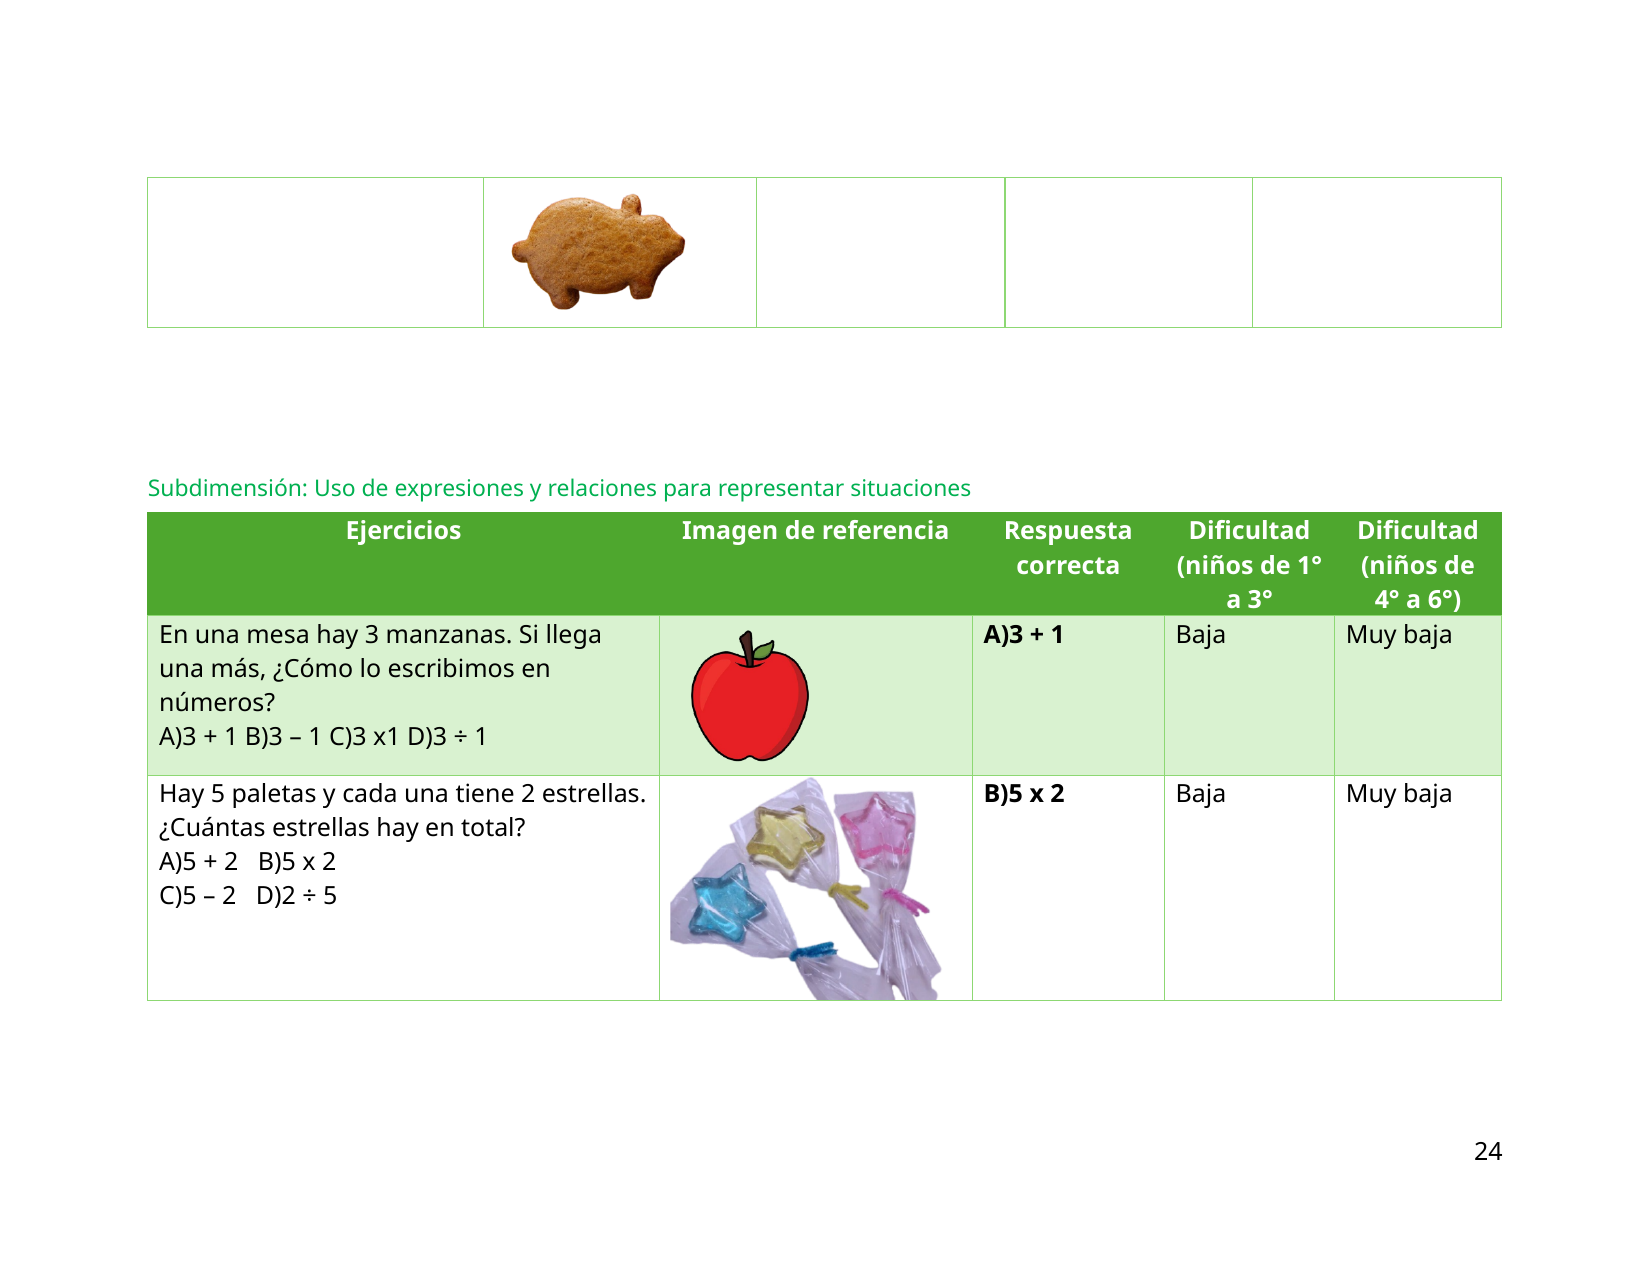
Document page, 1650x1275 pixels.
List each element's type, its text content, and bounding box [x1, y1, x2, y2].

table_header Ejercicios [148, 513, 659, 615]
table_cell En una mesa hay 3 manzanas. Si llega una más, ¿Cómo lo escribimos en números? A)3 + 1 B)3 – 1 C)3 x1 D)3 ÷ 1 [148, 616, 659, 775]
subtitle Subdimensión: Uso de expresiones y relaciones para representar situaciones [148, 472, 1502, 503]
table_cell [829, 616, 972, 775]
table_header Dificultad (niños de 1° a 3° [1165, 513, 1334, 615]
table_cell Baja [1165, 616, 1334, 775]
table_header Respuesta correcta [973, 513, 1164, 615]
table_cell B)5 x 2 [973, 776, 1164, 1000]
table_cell [660, 616, 670, 775]
table_cell Hay 5 paletas y cada una tiene 2 estrellas. ¿Cuántas estrellas hay en total? A)5 + 2 B)5 x 2 C)5 – 2 D)2 ÷ 5 [148, 776, 659, 1000]
table_cell [757, 178, 1004, 327]
table_cell [947, 776, 972, 1000]
table_cell Muy baja [1335, 616, 1501, 775]
table_cell [718, 178, 756, 327]
table_cell [660, 776, 670, 1000]
table_cell [484, 178, 495, 327]
table_cell Muy baja [1335, 776, 1501, 1000]
table_cell [1006, 178, 1252, 327]
table_header Imagen de referencia [660, 513, 972, 615]
picture [495, 178, 718, 327]
picture [670, 616, 947, 1000]
table_cell [148, 178, 483, 327]
table_header Dificultad (niños de 4° a 6°) [1335, 513, 1501, 615]
table_cell Baja [1165, 776, 1334, 1000]
table_cell [1253, 178, 1501, 327]
table_cell A)3 + 1 [973, 616, 1164, 775]
